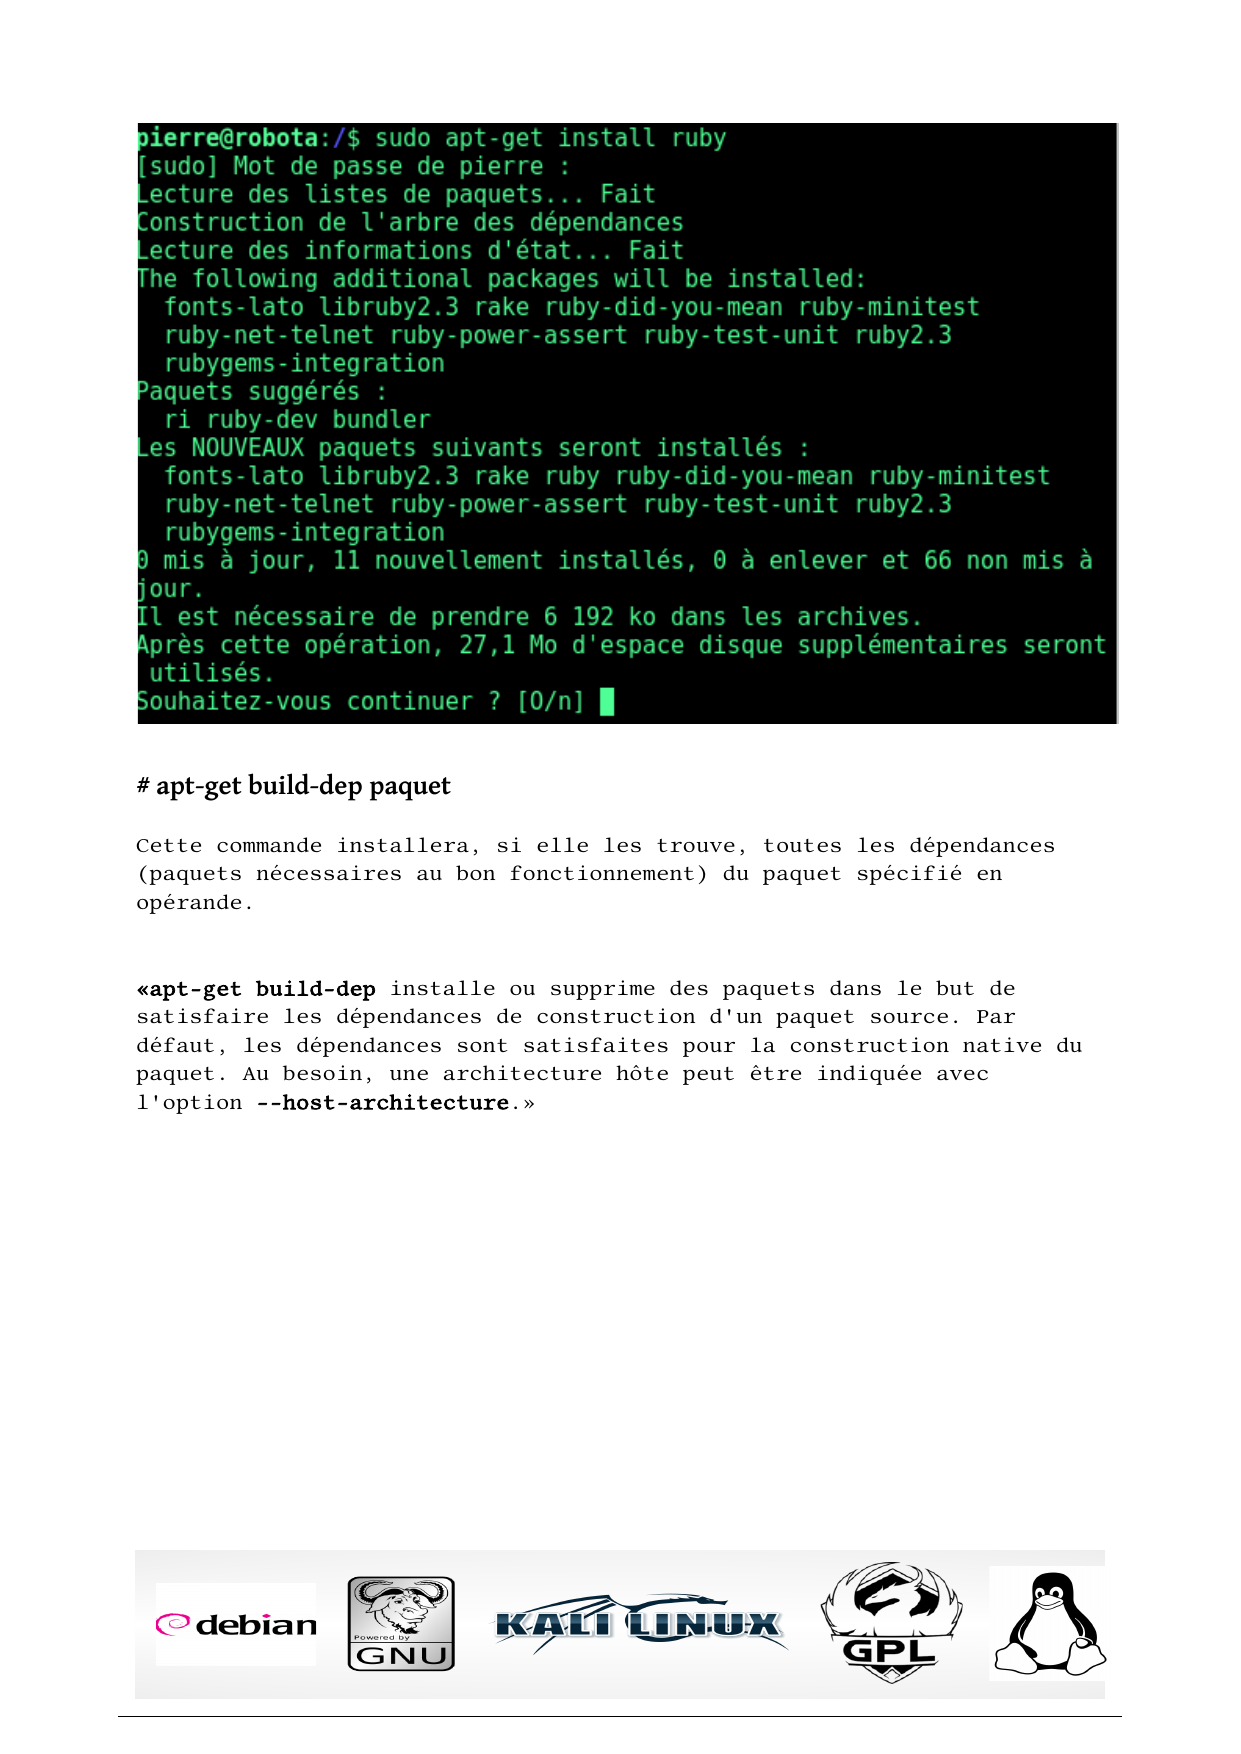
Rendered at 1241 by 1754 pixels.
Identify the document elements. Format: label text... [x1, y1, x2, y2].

picture [820, 1562, 963, 1684]
text # apt-get build-dep paquet [136, 771, 1104, 802]
picture [137, 123, 1119, 724]
picture [156, 1583, 317, 1666]
text «apt-get build-dep installe ou supprime des paquets dans le but de satisfaire les dépendances de construction d'un paquet source. Par défaut, les dépendances sont satisfaites pour la construction native du paquet. Au besoin, une architecture hôte peut être indiquée avec l'option --host-architecture.» [136, 977, 1104, 1114]
picture [989, 1566, 1112, 1681]
picture [341, 1573, 460, 1674]
picture [476, 1579, 799, 1670]
text Cette commande installera, si elle les trouve, toutes les dépendances (paquets nécessaires au bon fonctionnement) du paquet spécifié en opérande. [136, 834, 1104, 914]
